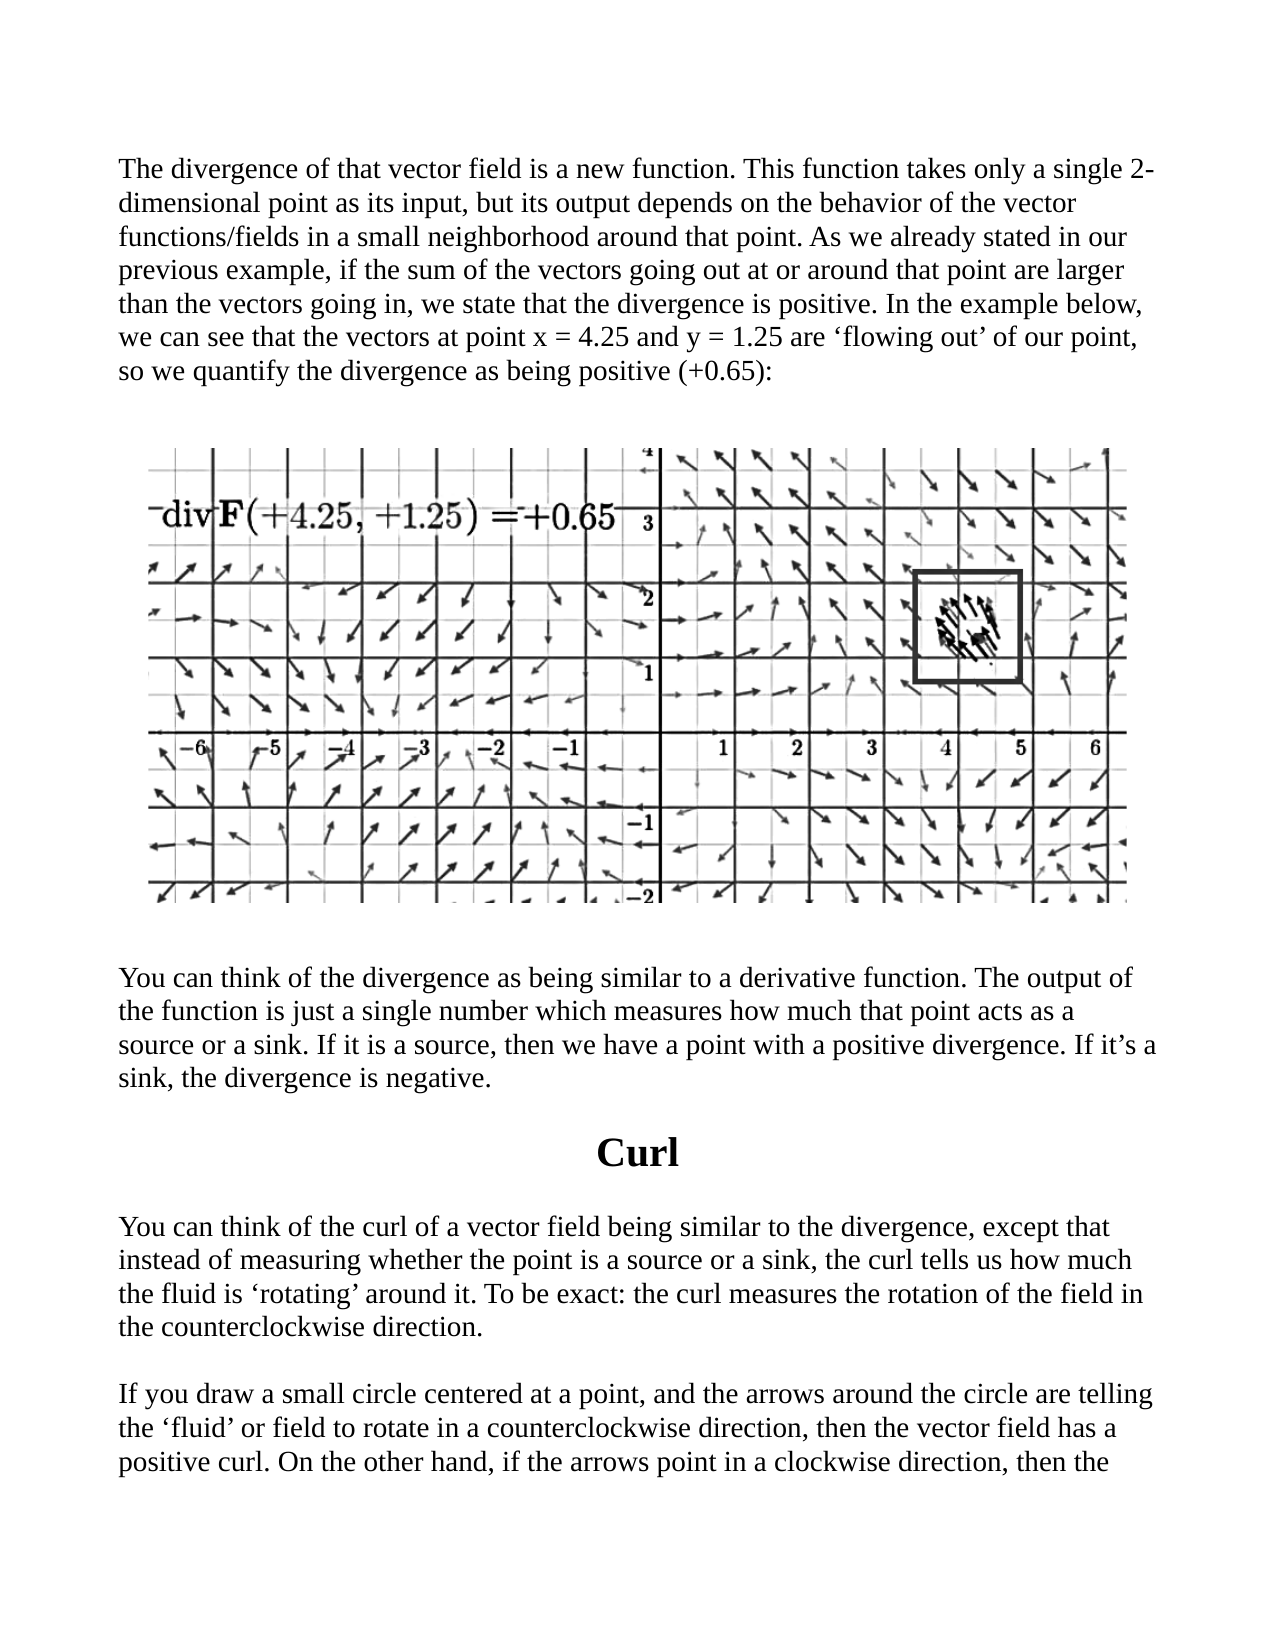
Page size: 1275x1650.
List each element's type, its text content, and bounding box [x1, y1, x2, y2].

text If you draw a small circle centered at a point, and the arrows around the circle are telling the ‘fluid’ or field to rotate in a counterclockwise direction, then the vector field has a positive curl. On the other hand, if the arrows point in a clockwise direction, then the [118, 1377, 1157, 1477]
text You can think of the divergence as being similar to a derivative function. The output of the function is just a single number which measures how much that point acts as a source or a sink. If it is a source, then we have a point with a positive divergence. If it’s a sink, the divergence is negative. [118, 960, 1157, 1094]
picture [148, 448, 1127, 903]
text The divergence of that vector field is a new function. This function takes only a single 2-dimensional point as its input, but its output depends on the behavior of the vector functions/fields in a small neighborhood around that point. As we already stated in our previous example, if the sum of the vectors going out at or around that point are larger than the vectors going in, we state that the divergence is positive. In the example below, we can see that the vectors at point x = 4.25 and y = 1.25 are ‘flowing out’ of our point, so we quantify the divergence as being positive (+0.65): [118, 152, 1157, 386]
text Curl [118, 1127, 1157, 1175]
text You can think of the curl of a vector field being similar to the divergence, except that instead of measuring whether the point is a source or a sink, the curl tells us how much the fluid is ‘rotating’ around it. To be exact: the curl measures the rotation of the field in the counterclockwise direction. [118, 1209, 1157, 1343]
